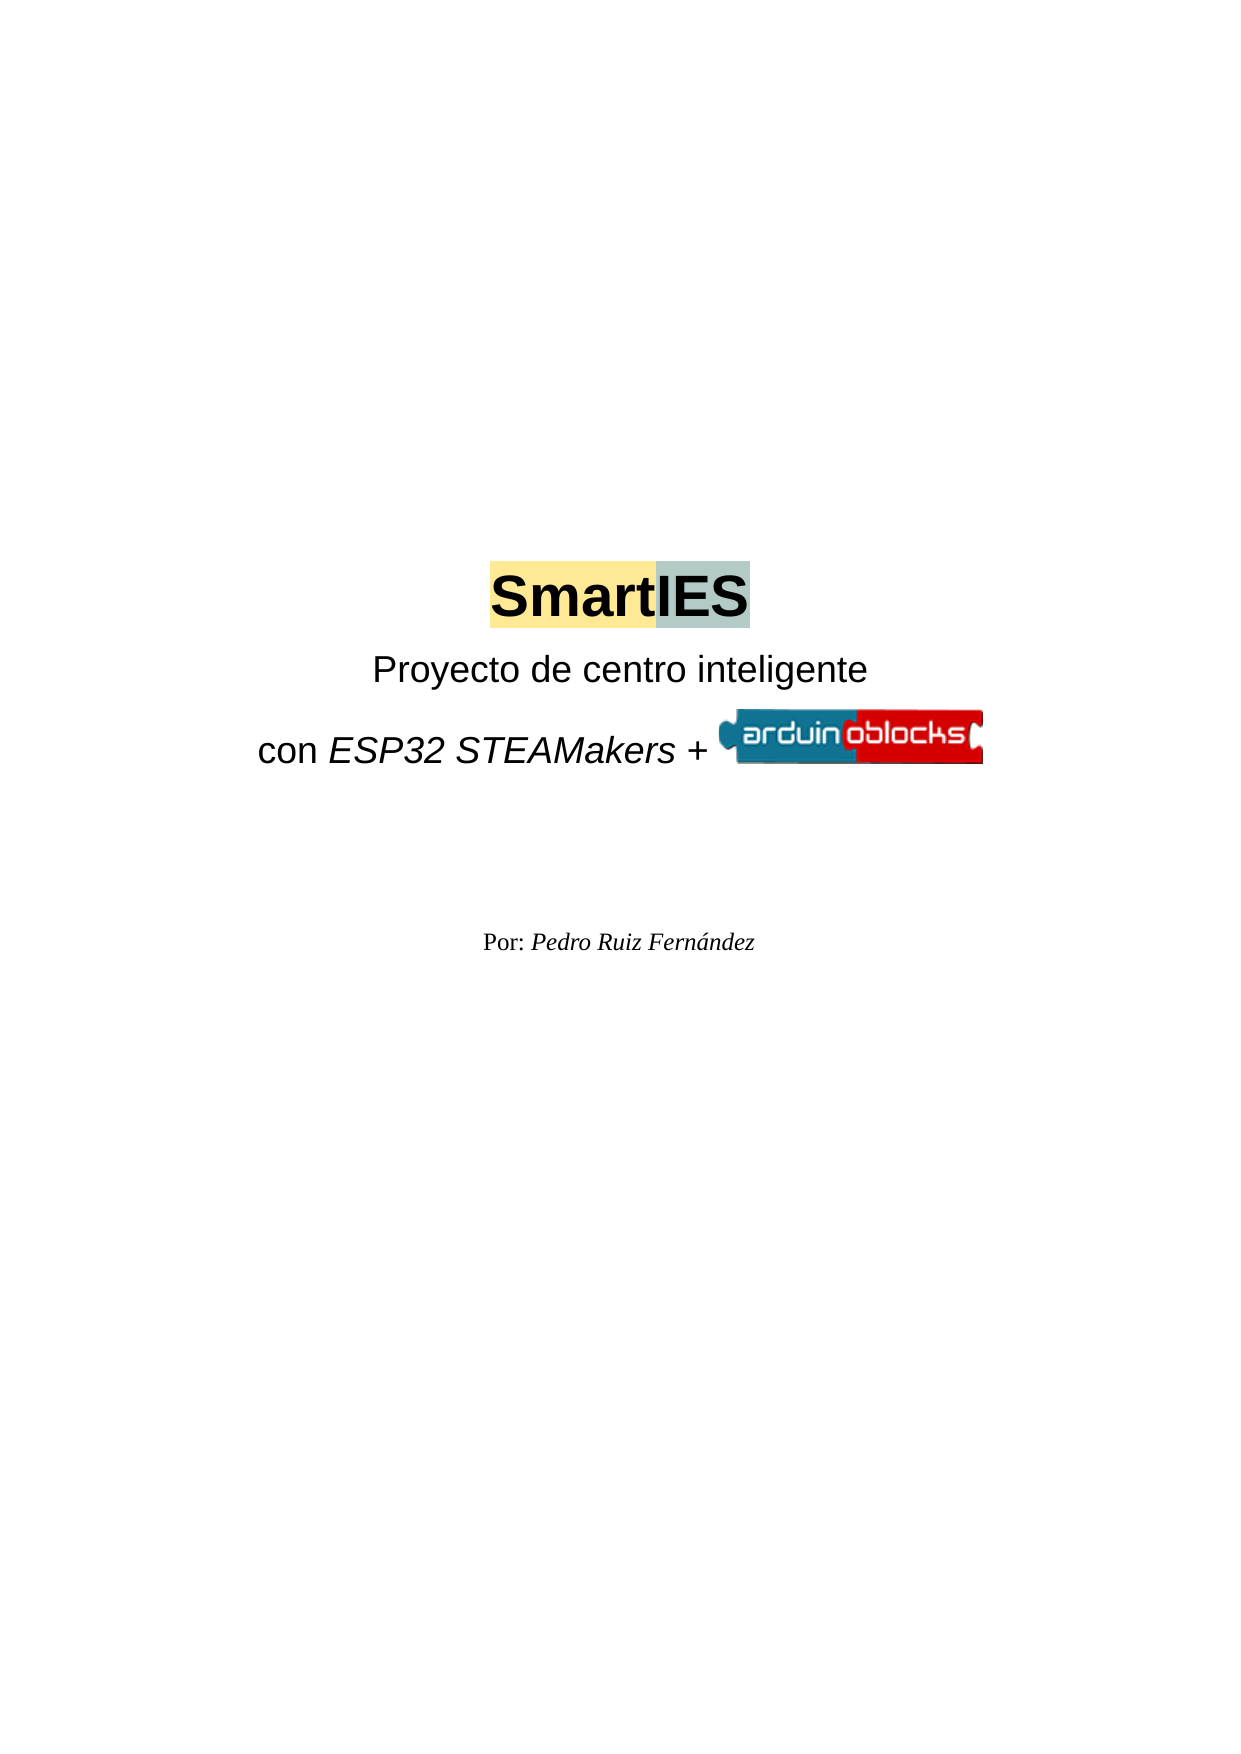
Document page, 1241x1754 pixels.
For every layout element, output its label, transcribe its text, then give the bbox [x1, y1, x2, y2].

subtitle con ESP32 STEAMakers + [118, 709, 1122, 772]
title SmartIES [118, 561, 1122, 628]
picture [718, 709, 983, 764]
text Por: Pedro Ruiz Fernández [118, 927, 1122, 956]
subtitle Proyecto de centro inteligente [118, 647, 1122, 690]
